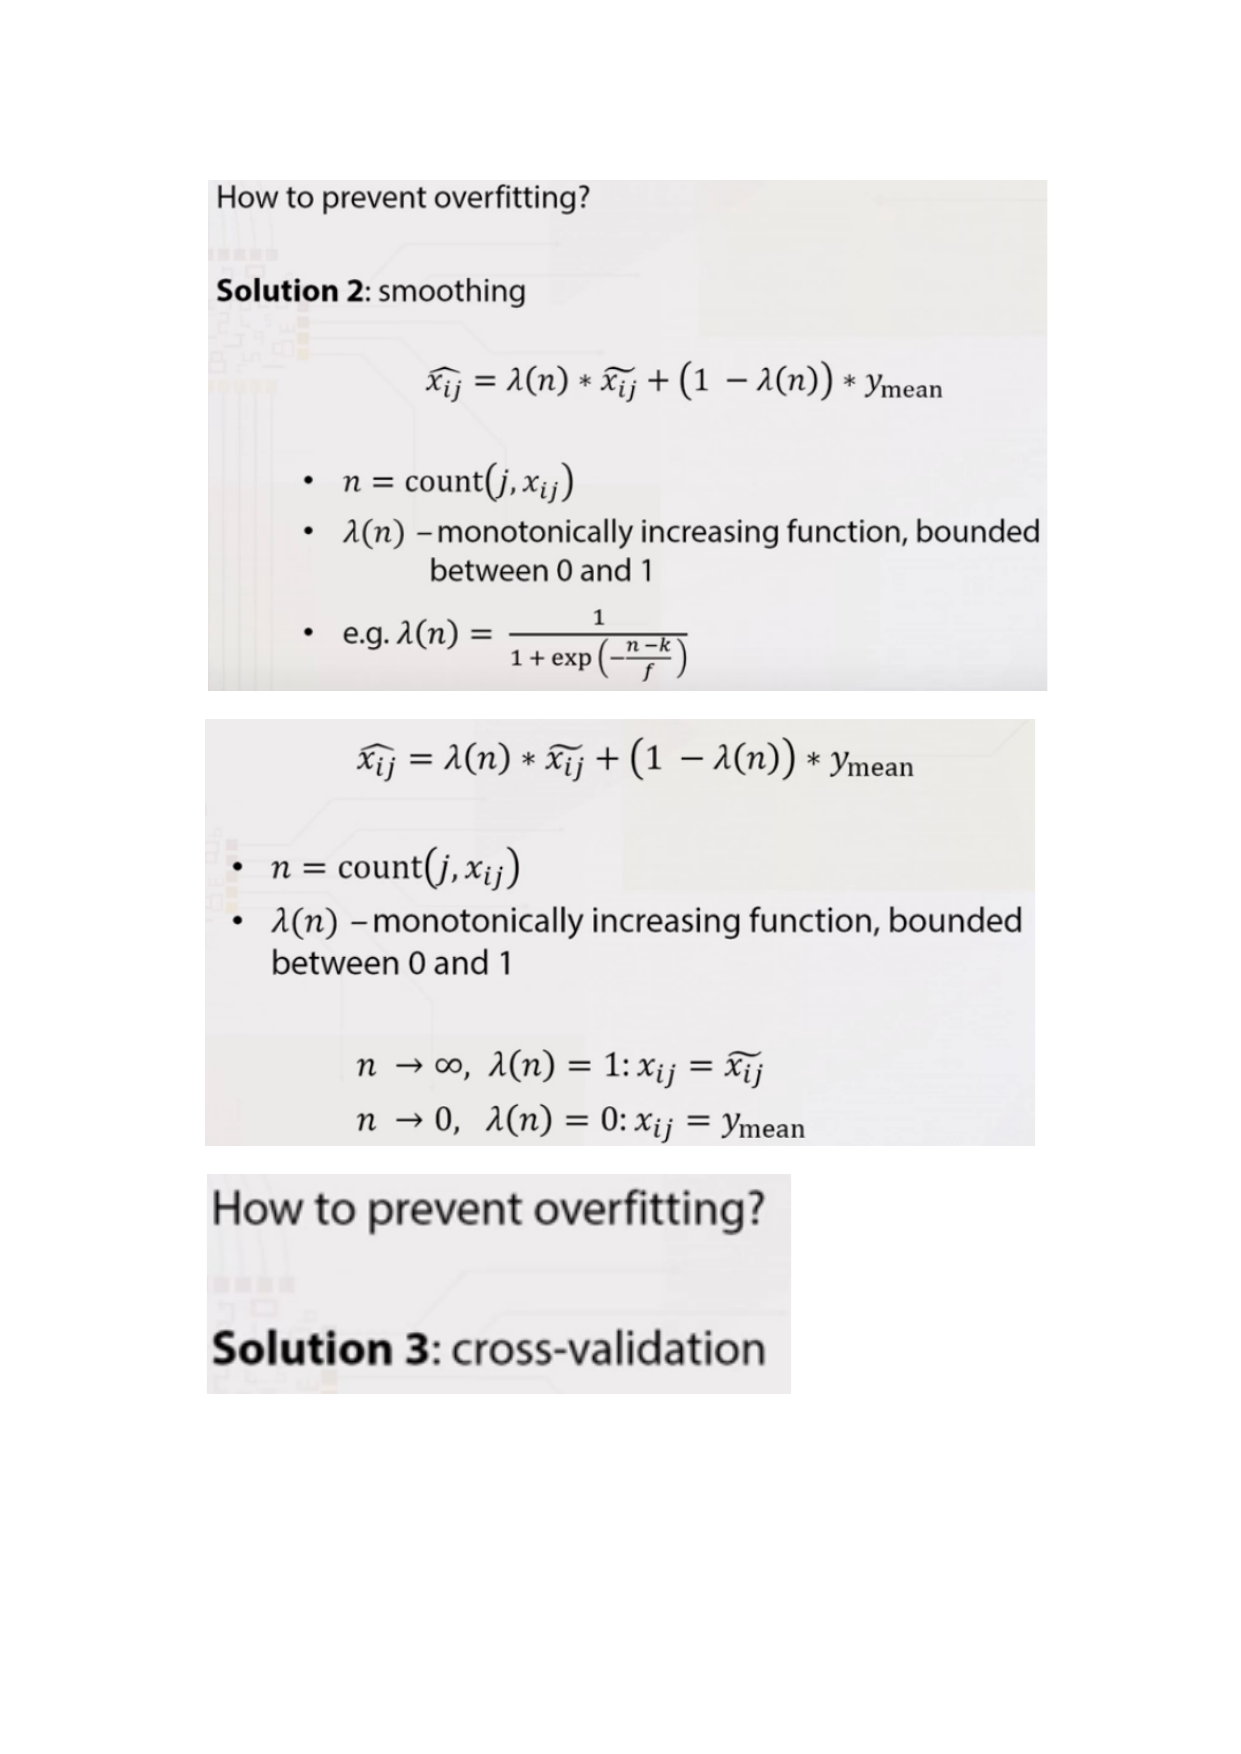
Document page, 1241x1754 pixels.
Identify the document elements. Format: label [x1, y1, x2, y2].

picture [205, 719, 1035, 1146]
picture [208, 180, 1048, 691]
picture [206, 1174, 792, 1394]
